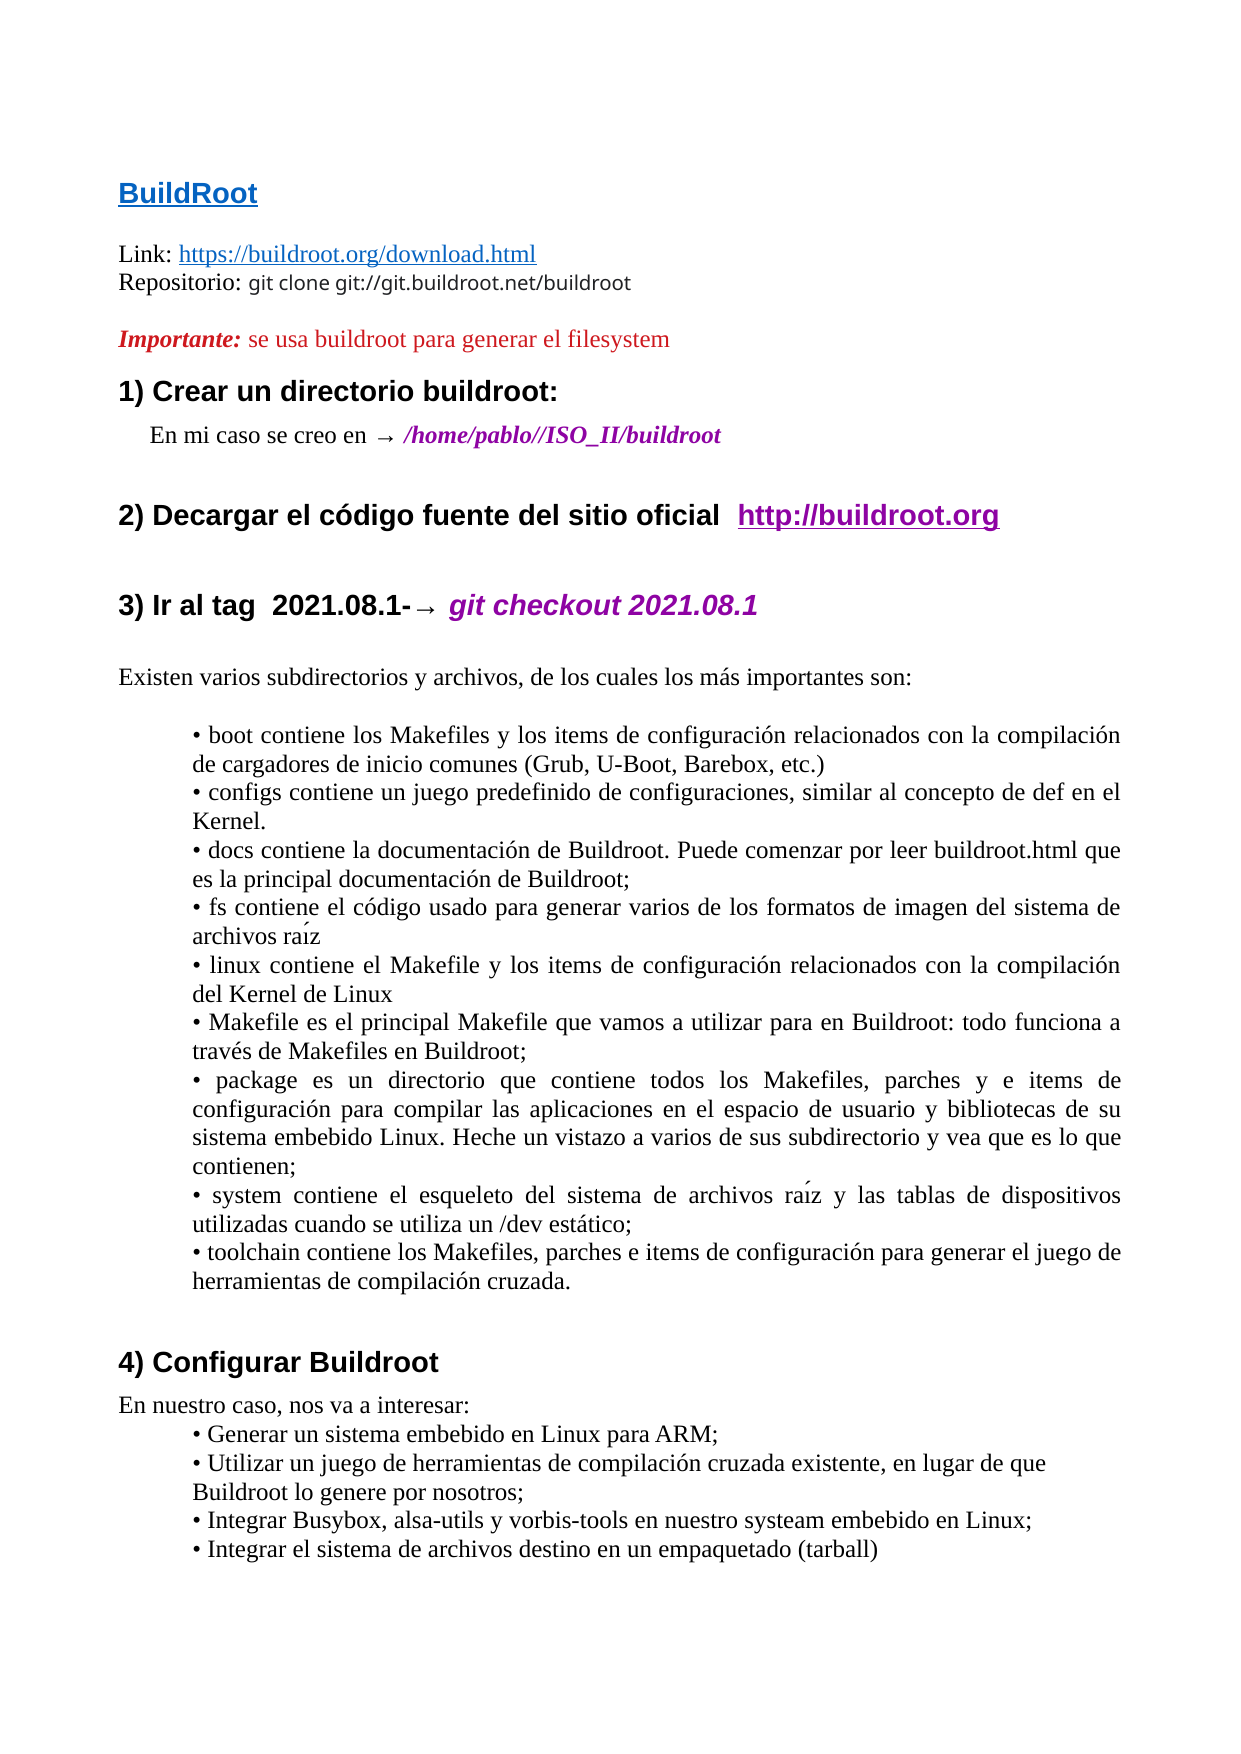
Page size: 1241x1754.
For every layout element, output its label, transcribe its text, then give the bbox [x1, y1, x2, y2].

text En nuestro caso, nos va a interesar: [118, 1391, 1122, 1419]
text • linux contiene el Makefile y los items de configuración relacionados con la compilación del Kernel de Linux [192, 950, 1122, 1007]
text • Integrar el sistema de archivos destino en un empaquetado (tarball) [192, 1534, 1122, 1563]
text Link: https://buildroot.org/download.html [118, 239, 1122, 267]
text • Makefile es el principal Makefile que vamos a utilizar para en Buildroot: todo funciona a través de Makefiles en Buildroot; [192, 1007, 1122, 1065]
text • system contiene el esqueleto del sistema de archivos raı́z y las tablas de dispositivos utilizadas cuando se utiliza un /dev estático; [192, 1180, 1122, 1237]
text Existen varios subdirectorios y archivos, de los cuales los más importantes son: [118, 662, 1122, 691]
text Repositorio: git clone git://git.buildroot.net/buildroot [118, 267, 1122, 297]
text • docs contiene la documentación de Buildroot. Puede comenzar por leer buildroot.html que es la principal documentación de Buildroot; [192, 835, 1122, 892]
text • Generar un sistema embebido en Linux para ARM; [192, 1419, 1122, 1448]
text • configs contiene un juego predefinido de configuraciones, similar al concepto de def en el Kernel. [192, 777, 1122, 835]
subtitle 2) Decargar el código fuente del sitio oficial http://buildroot.org [118, 498, 1122, 532]
subtitle 1) Crear un directorio buildroot: [118, 374, 1122, 407]
text • fs contiene el código usado para generar varios de los formatos de imagen del sistema de archivos raı́z [192, 892, 1122, 950]
text Importante: se usa buildroot para generar el filesystem [118, 324, 1122, 353]
text • boot contiene los Makefiles y los items de configuración relacionados con la compilación de cargadores de inicio comunes (Grub, U-Boot, Barebox, etc.) [192, 720, 1122, 777]
text • toolchain contiene los Makefiles, parches e items de configuración para generar el juego de herramientas de compilación cruzada. [192, 1237, 1122, 1295]
text En mi caso se creo en → /home/pablo//ISO_II/buildroot [118, 420, 1122, 449]
subtitle BuildRoot [118, 176, 1122, 210]
subtitle 3) Ir al tag 2021.08.1-→ git checkout 2021.08.1 [118, 588, 1122, 621]
text • package es un directorio que contiene todos los Makefiles, parches y e items de configuración para compilar las aplicaciones en el espacio de usuario y bibliotecas de su sistema embebido Linux. Heche un vistazo a varios de sus subdirectorio y vea que es lo que contienen; [192, 1065, 1122, 1180]
subtitle 4) Configurar Buildroot [118, 1344, 1122, 1378]
text • Utilizar un juego de herramientas de compilación cruzada existente, en lugar de que Buildroot lo genere por nosotros; [192, 1448, 1122, 1506]
text • Integrar Busybox, alsa-utils y vorbis-tools en nuestro systeam embebido en Linux; [192, 1506, 1122, 1534]
